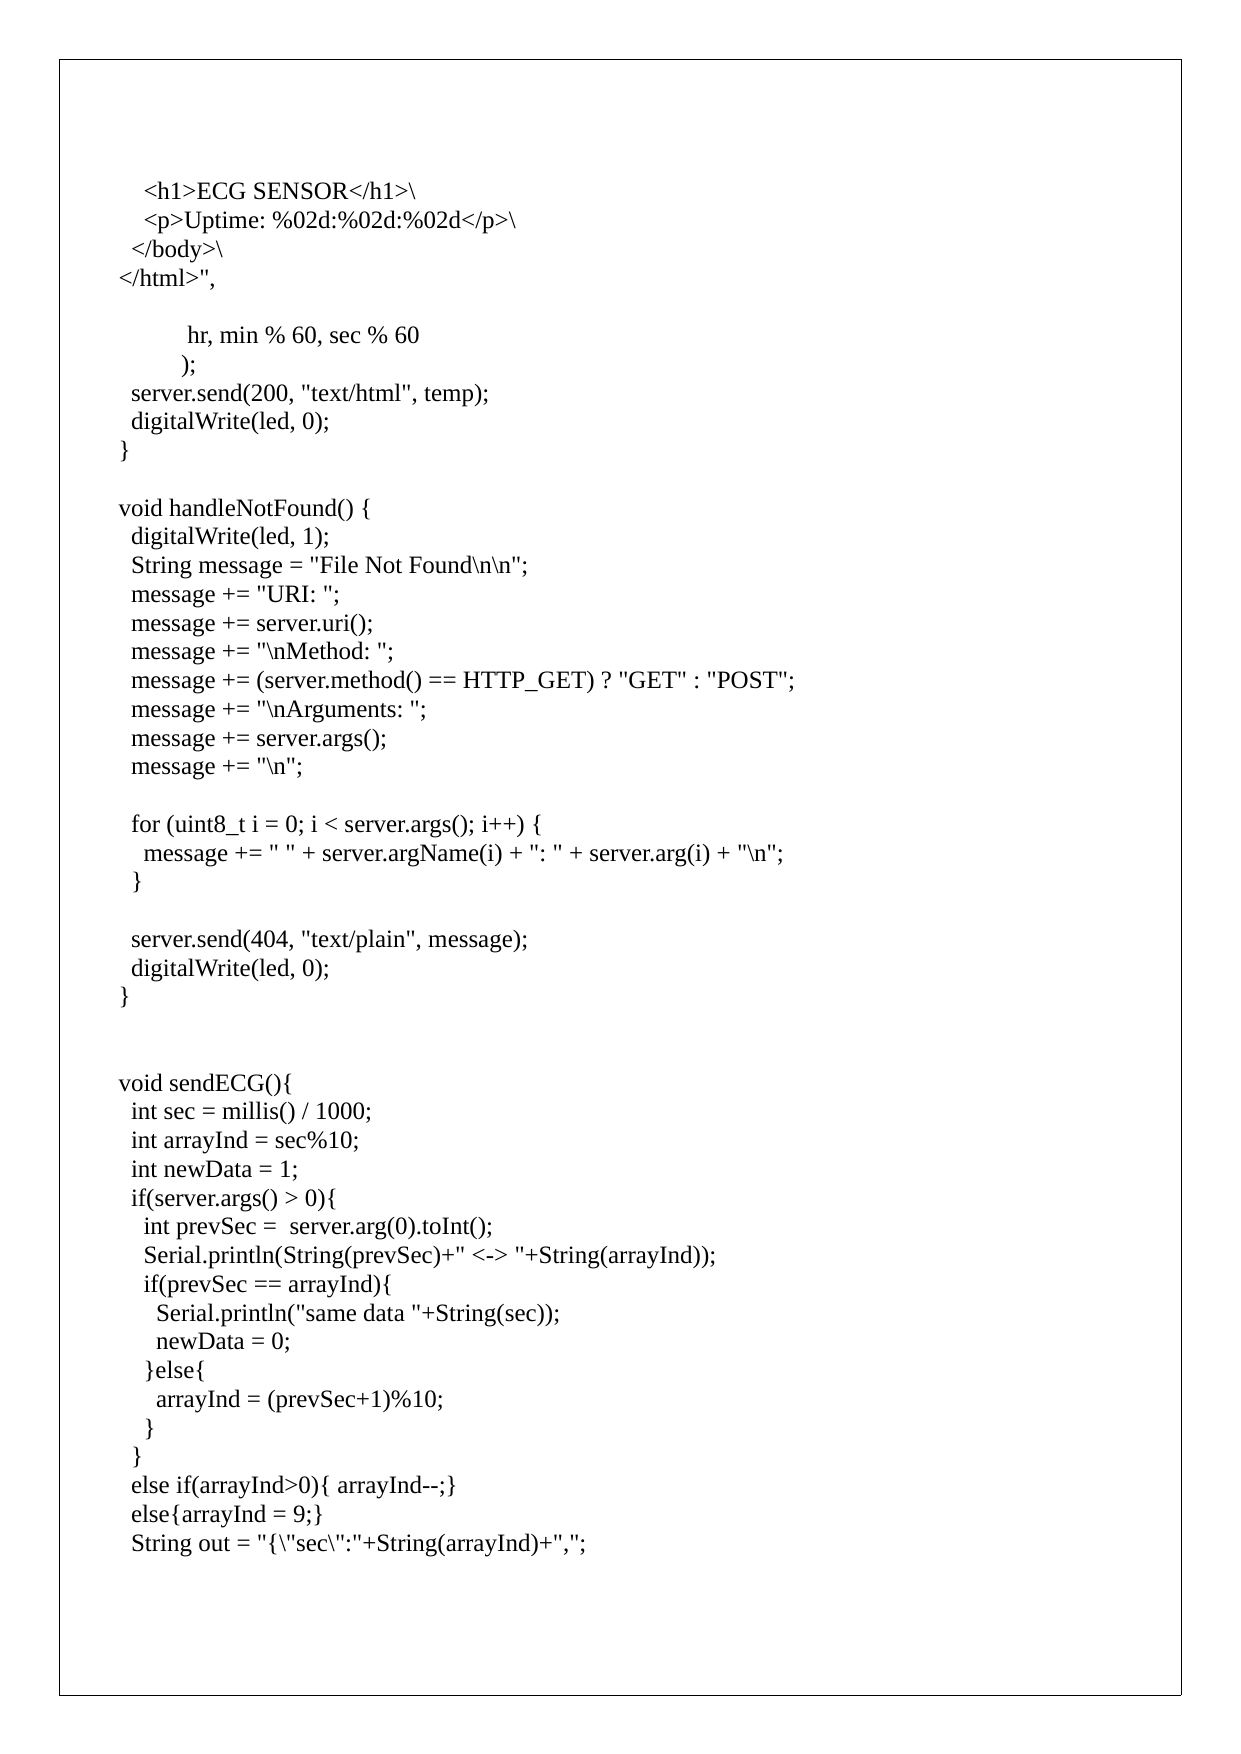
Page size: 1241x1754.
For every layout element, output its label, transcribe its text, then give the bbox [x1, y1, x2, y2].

text message += "\nMethod: "; [118, 636, 1122, 665]
text else{arrayInd = 9;} [118, 1499, 1122, 1528]
text </html>", [118, 263, 1122, 291]
text ); [118, 349, 1122, 378]
text int prevSec = server.arg(0).toInt(); [118, 1211, 1122, 1240]
text for (uint8_t i = 0; i < server.args(); i++) { [118, 809, 1122, 838]
text </body>\ [118, 234, 1122, 263]
text newData = 0; [118, 1326, 1122, 1355]
text message += server.args(); [118, 723, 1122, 751]
text int arrayInd = sec%10; [118, 1125, 1122, 1154]
text message += " " + server.argName(i) + ": " + server.arg(i) + "\n"; [118, 838, 1122, 866]
text message += (server.method() == HTTP_GET) ? "GET" : "POST"; [118, 665, 1122, 694]
text } [118, 1441, 1122, 1470]
text hr, min % 60, sec % 60 [118, 320, 1122, 349]
text } [118, 1413, 1122, 1441]
text message += "URI: "; [118, 579, 1122, 608]
text Serial.println("same data "+String(sec)); [118, 1298, 1122, 1326]
text } [118, 435, 1122, 464]
text if(server.args() > 0){ [118, 1183, 1122, 1211]
text void sendECG(){ [118, 1068, 1122, 1096]
text Serial.println(String(prevSec)+" <-> "+String(arrayInd)); [118, 1240, 1122, 1269]
text server.send(404, "text/plain", message); [118, 924, 1122, 953]
text message += "\nArguments: "; [118, 694, 1122, 723]
text message += server.uri(); [118, 608, 1122, 636]
text int newData = 1; [118, 1154, 1122, 1183]
text digitalWrite(led, 0); [118, 953, 1122, 981]
text int sec = millis() / 1000; [118, 1096, 1122, 1125]
text if(prevSec == arrayInd){ [118, 1269, 1122, 1298]
text digitalWrite(led, 1); [118, 521, 1122, 550]
text } [118, 866, 1122, 895]
text }else{ [118, 1355, 1122, 1384]
text <p>Uptime: %02d:%02d:%02d</p>\ [118, 205, 1122, 234]
text String message = "File Not Found\n\n"; [118, 550, 1122, 579]
text <h1>ECG SENSOR</h1>\ [118, 176, 1122, 205]
text arrayInd = (prevSec+1)%10; [118, 1384, 1122, 1413]
text else if(arrayInd>0){ arrayInd--;} [118, 1470, 1122, 1499]
text message += "\n"; [118, 751, 1122, 780]
text server.send(200, "text/html", temp); [118, 378, 1122, 406]
text String out = "{\"sec\":"+String(arrayInd)+","; [118, 1528, 1122, 1556]
text void handleNotFound() { [118, 493, 1122, 521]
text digitalWrite(led, 0); [118, 406, 1122, 435]
text } [118, 981, 1122, 1010]
